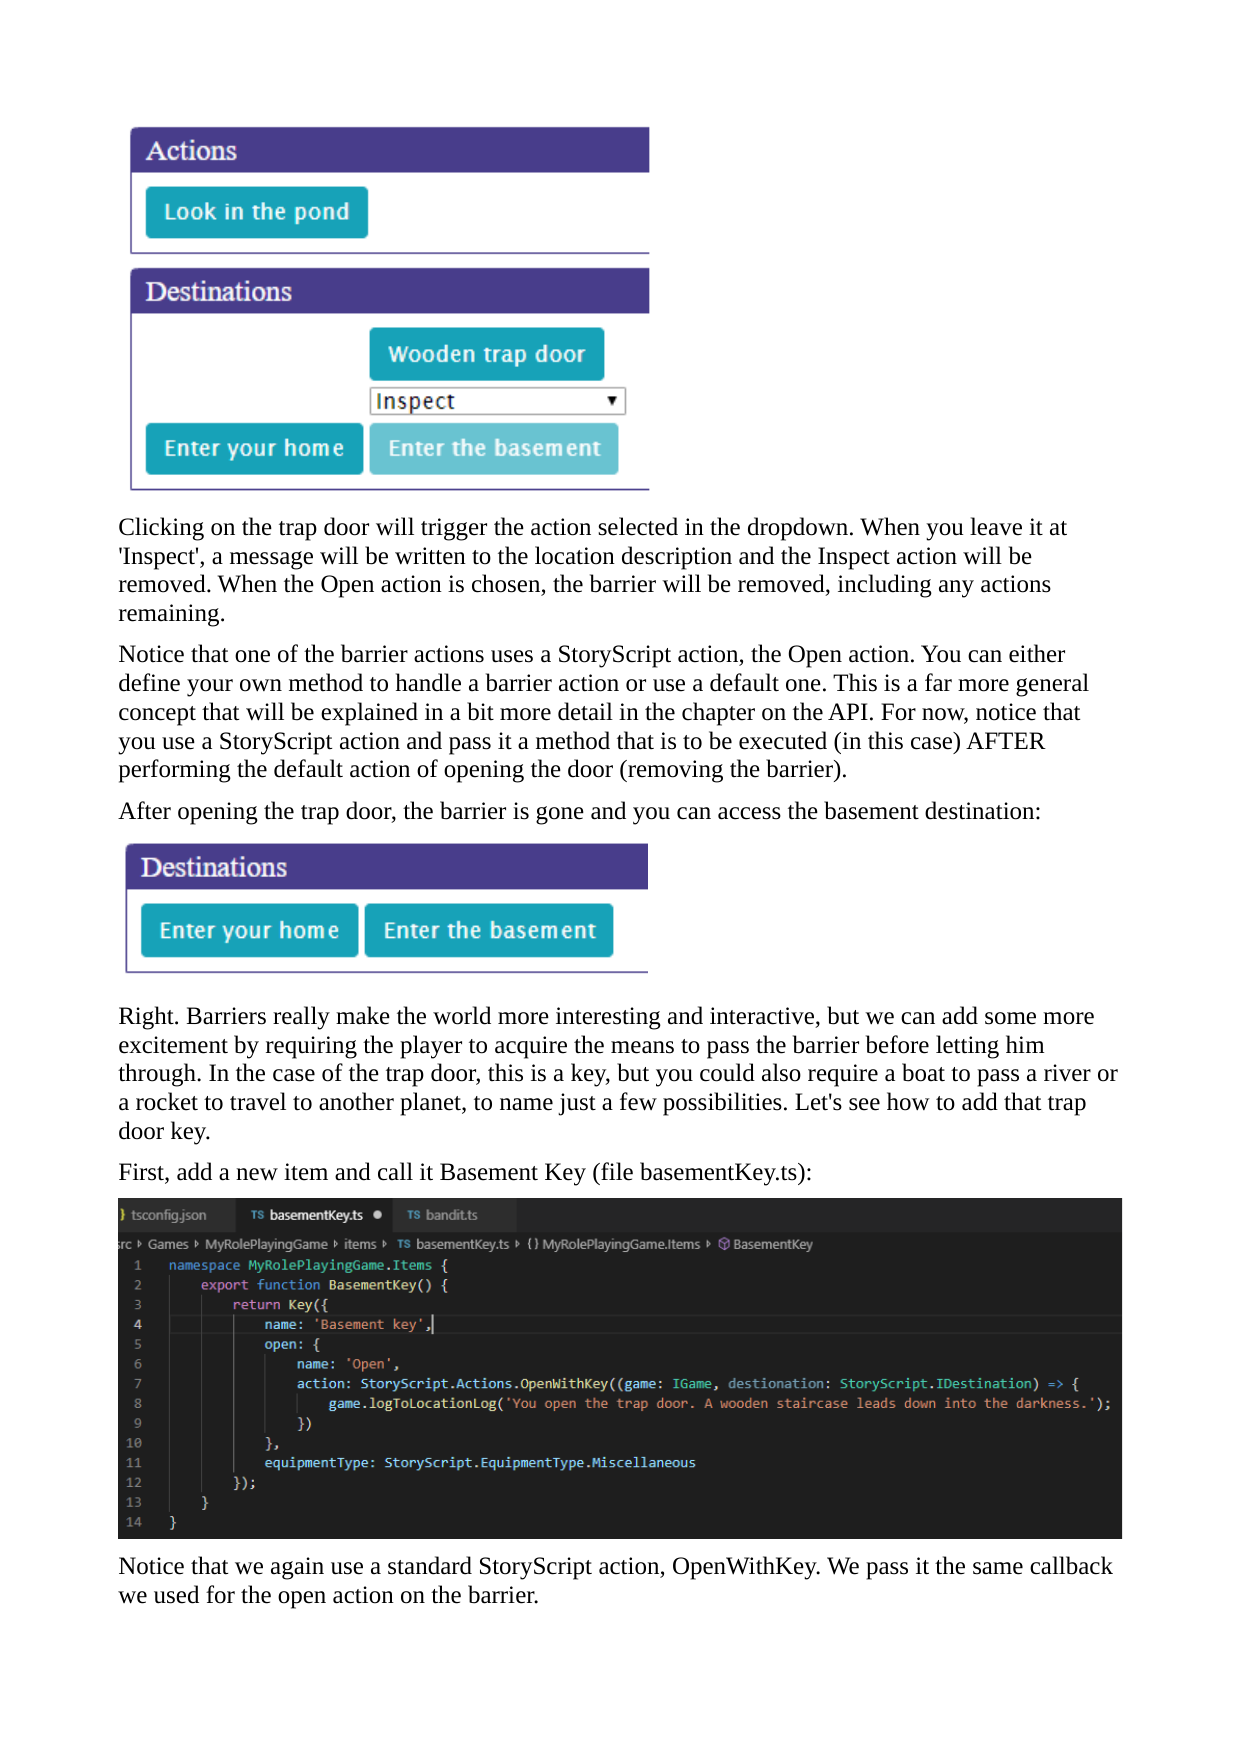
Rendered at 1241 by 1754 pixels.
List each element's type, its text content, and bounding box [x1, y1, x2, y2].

text Notice that we again use a standard StoryScript action, OpenWithKey. We pass it the same callback we used for the open action on the barrier. [118, 1551, 1122, 1609]
text First, add a new item and call it Basement Key (file basementKey.ts): [118, 1157, 1122, 1186]
text Clicking on the trap door will trigger the action selected in the dropdown. When you leave it at 'Inspect', a message will be written to the location description and the Inspect action will be removed. When the Open action is chosen, the barrier will be removed, including any actions remaining. [118, 512, 1122, 627]
text Right. Barriers really make the world more interesting and interactive, but we can add some more excitement by requiring the player to acquire the means to pass the barrier before letting him through. In the case of the trap door, this is a key, but you could also require a boat to pass a river or a rocket to travel to another planet, to name just a few possibilities. Let's see how to add that trap door key. [118, 1001, 1122, 1145]
text After opening the trap door, the barrier is gone and you can access the basement destination: [118, 796, 1122, 824]
text Notice that one of the barrier actions uses a StoryScript action, the Open action. You can either define your own method to handle a barrier action or use a default one. This is a far more general concept that will be explained in a bit more detail in the chapter on the API. For now, notice that you use a StoryScript action and pass it a method that is to be executed (in this case) AFTER performing the default action of opening the door (removing the barrier). [118, 639, 1122, 783]
